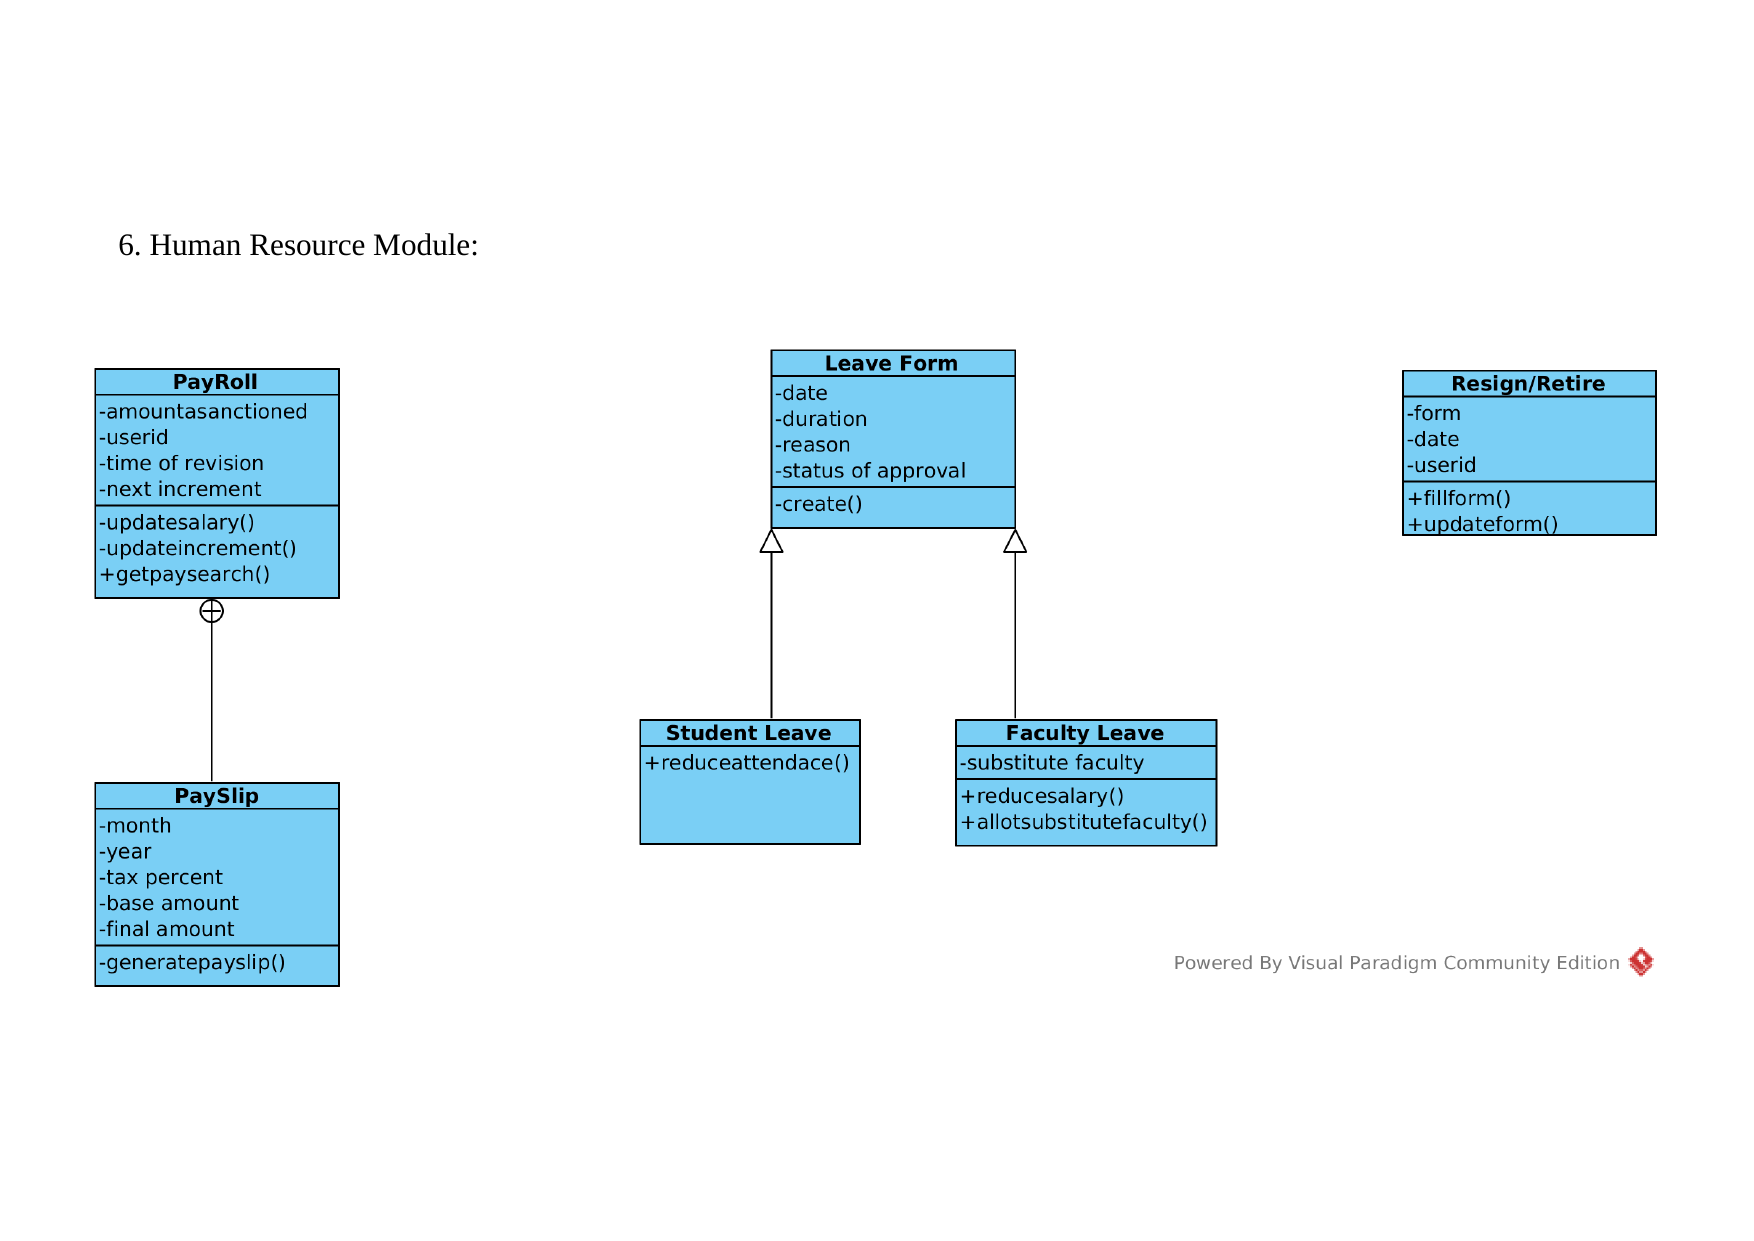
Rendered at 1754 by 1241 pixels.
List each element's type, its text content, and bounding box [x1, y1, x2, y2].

text 6. Human Resource Module: [118, 226, 1636, 262]
picture [92, 347, 1663, 993]
